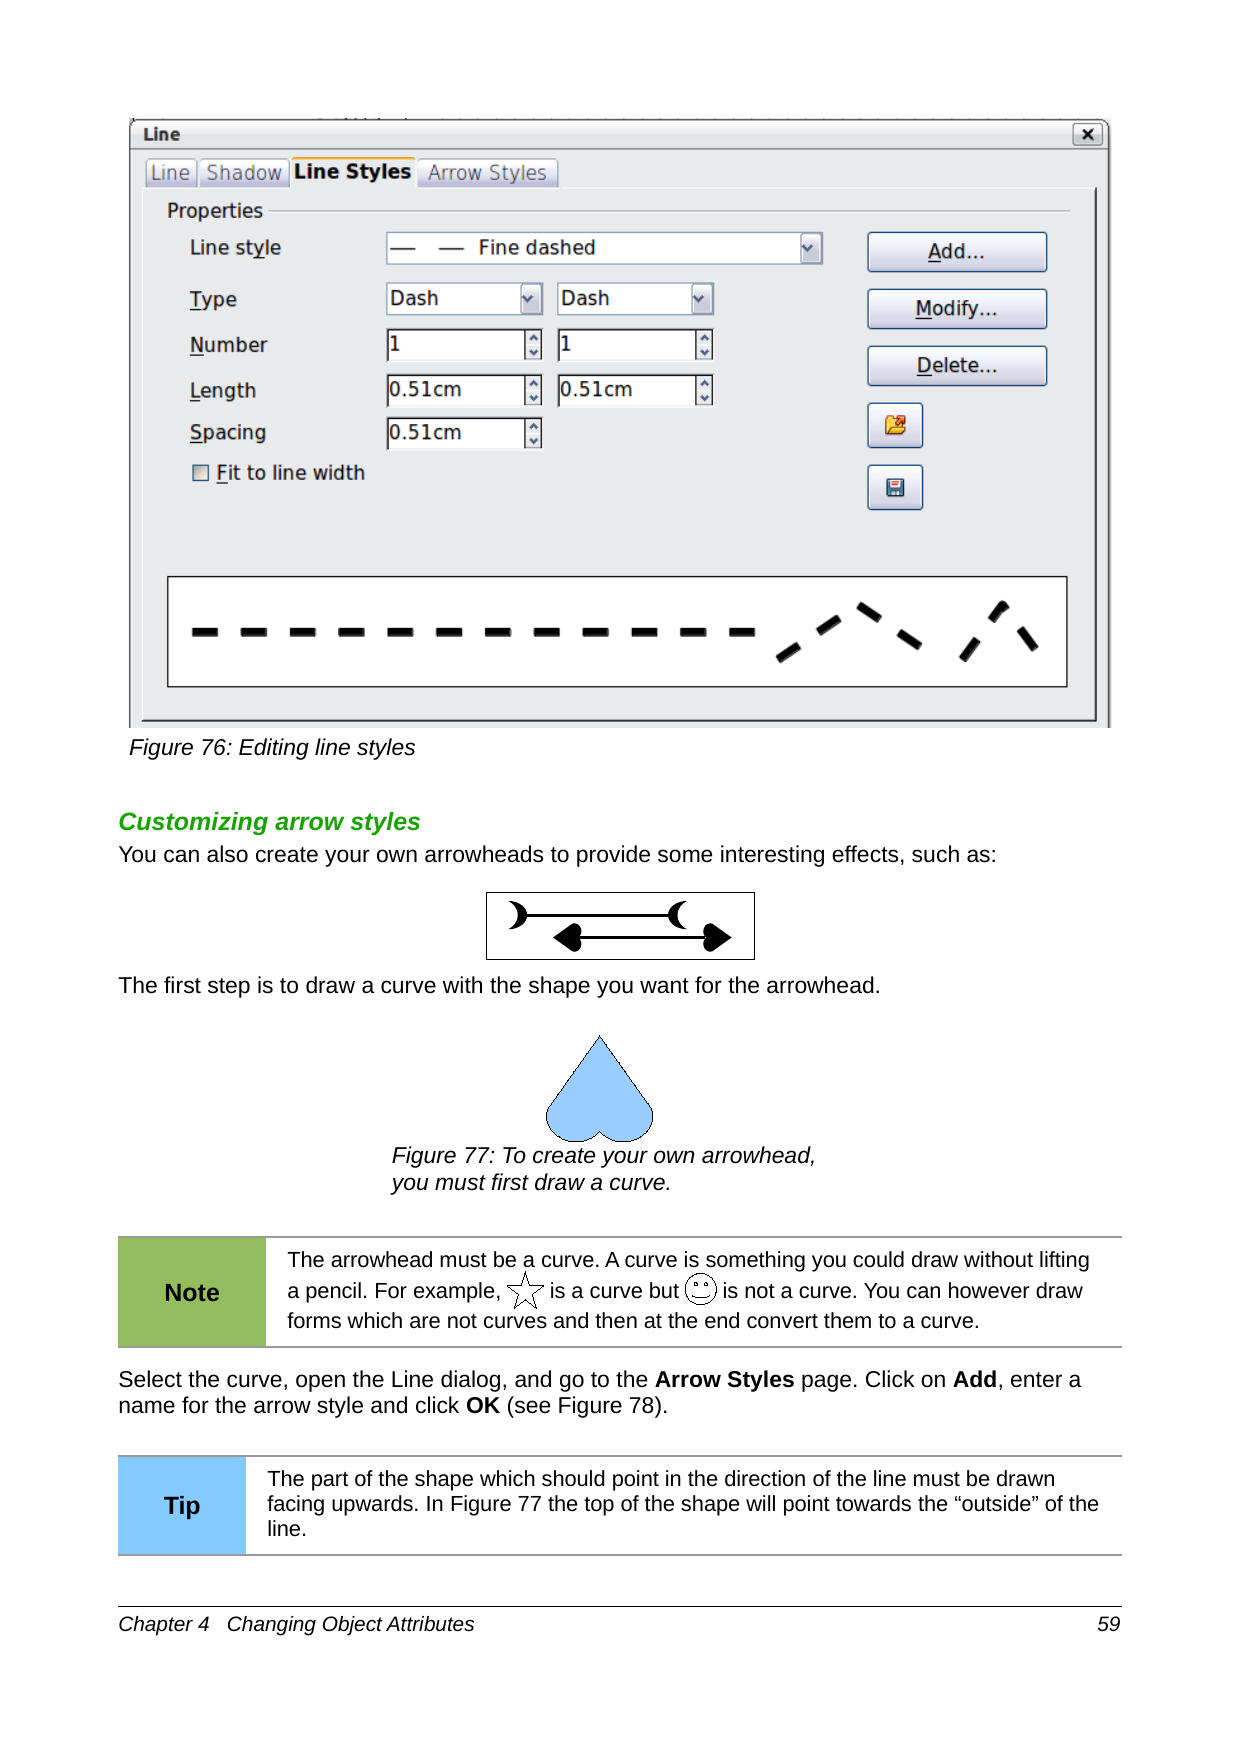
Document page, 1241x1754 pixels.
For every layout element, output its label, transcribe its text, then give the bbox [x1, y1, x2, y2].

table_header Tip [118, 1457, 246, 1554]
text You can also create your own arrowheads to provide some interesting effects, such as: [118, 841, 1122, 868]
table_header The arrowhead must be a curve. A curve is something you could draw without lifting a pencil. For example, is a curve but is not a curve. You can however draw forms which are not curves and then at the end convert them to a curve. [266, 1238, 1122, 1346]
text The first step is to draw a curve with the shape you want for the arrowhead. [118, 972, 1122, 999]
table_header Note [118, 1238, 266, 1346]
table_header The part of the shape which should point in the direction of the line must be drawn facing upwards. In Figure 77 the top of the shape will point towards the “outside” of the line. [246, 1457, 1122, 1554]
picture [128, 118, 1112, 728]
text Figure 76: Editing line styles [129, 734, 1111, 760]
text Select the curve, open the Line dialog, and go to the Arrow Styles page. Click on Add, enter a name for the arrow style and click OK (see Figure 78). [118, 1366, 1122, 1419]
text Figure 77: To create your own arrowhead, you must first draw a curve. [392, 1024, 848, 1195]
subtitle Customizing arrow styles [118, 806, 1122, 835]
